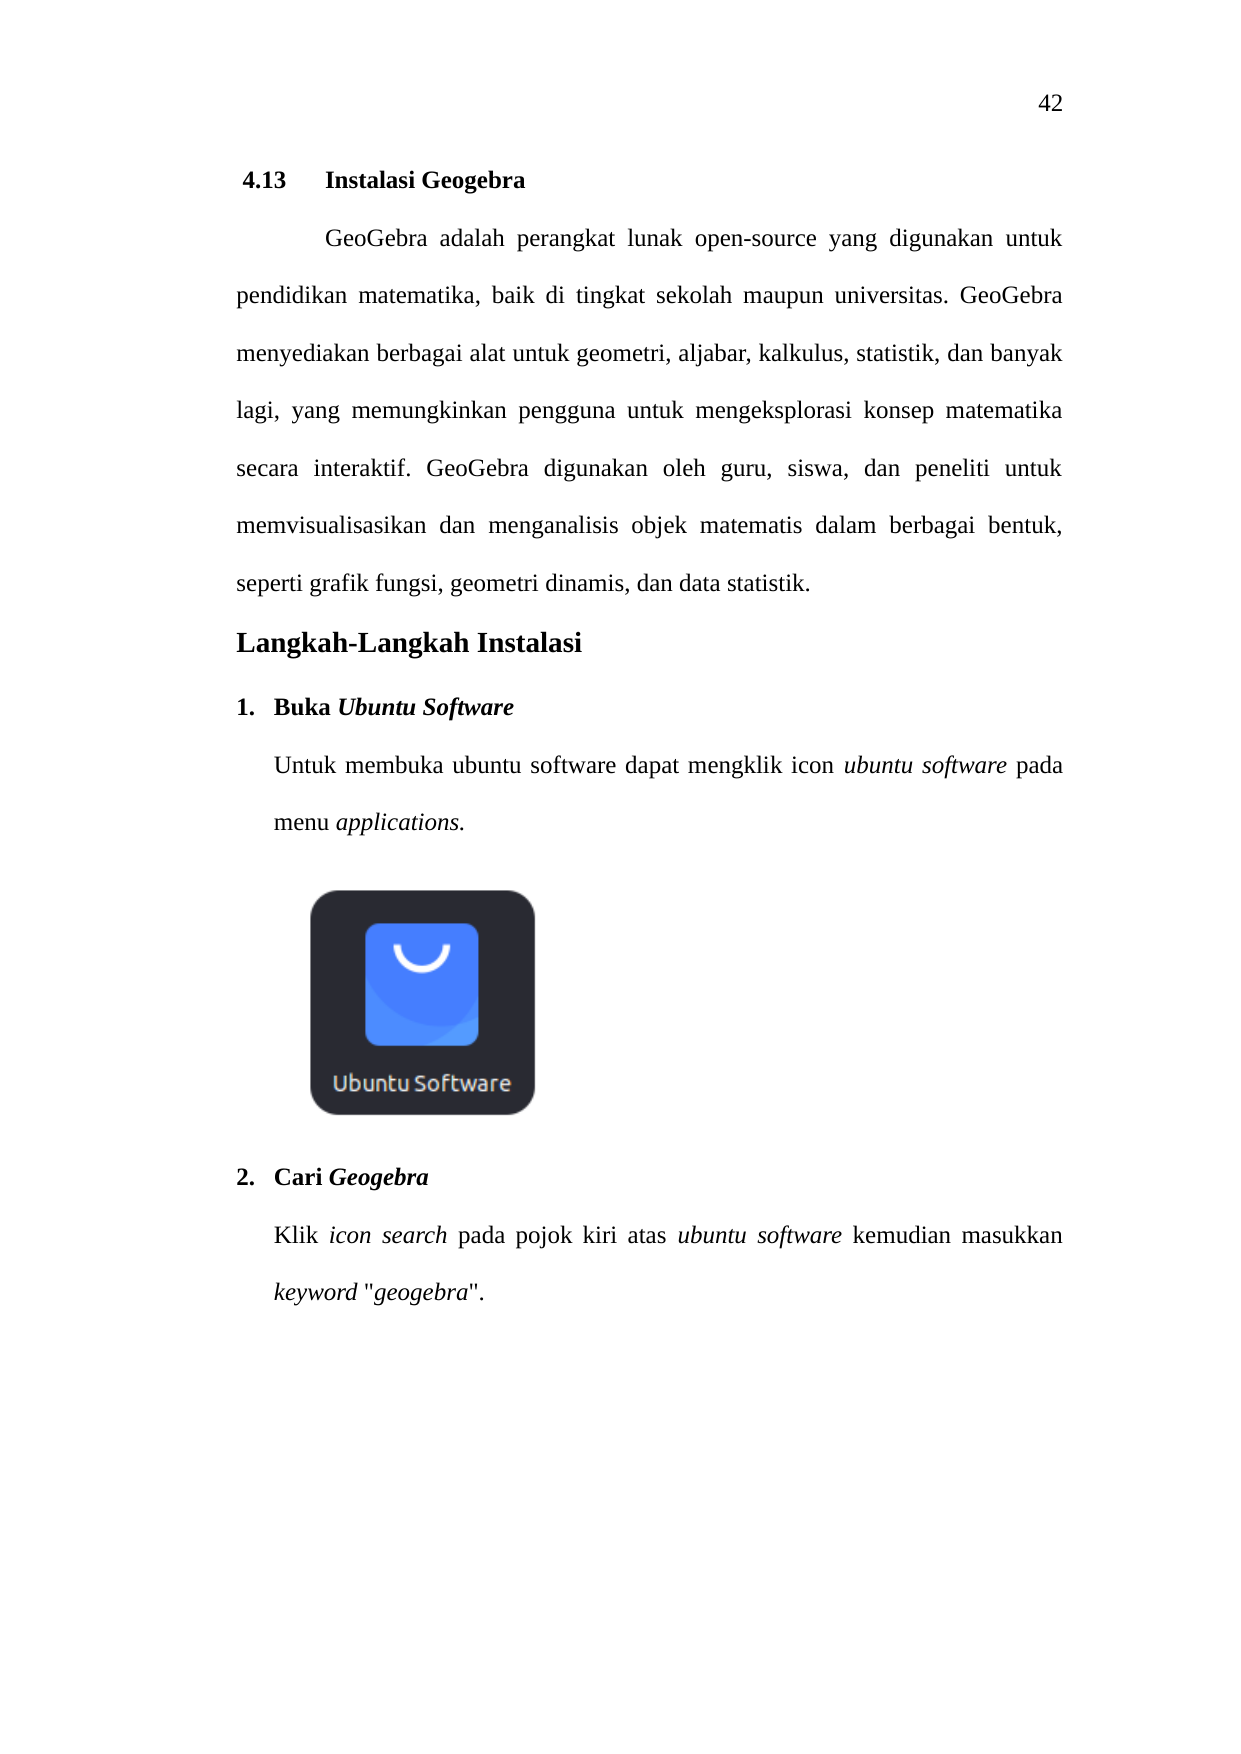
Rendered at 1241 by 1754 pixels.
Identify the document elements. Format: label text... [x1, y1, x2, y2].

subtitle Instalasi Geogebra [236, 165, 1063, 194]
list Buka Ubuntu Software [236, 692, 1063, 721]
text Langkah-Langkah Instalasi [236, 625, 1063, 659]
picture [273, 865, 576, 1134]
text GeoGebra adalah perangkat lunak open-source yang digunakan untuk pendidikan matematika, baik di tingkat sekolah maupun universitas. GeoGebra menyediakan berbagai alat untuk geometri, aljabar, kalkulus, statistik, dan banyak lagi, yang memungkinkan pengguna untuk mengeksplorasi konsep matematika secara interaktif. GeoGebra digunakan oleh guru, siswa, dan peneliti untuk memvisualisasikan dan menganalisis objek matematis dalam berbagai bentuk, seperti grafik fungsi, geometri dinamis, dan data statistik. [236, 223, 1063, 597]
list Klik icon search pada pojok kiri atas ubuntu software kemudian masukkan keyword "geogebra". [236, 1220, 1063, 1306]
list Untuk membuka ubuntu software dapat mengklik icon ubuntu software pada menu applications. [236, 750, 1063, 836]
list Cari Geogebra [236, 1162, 1063, 1191]
